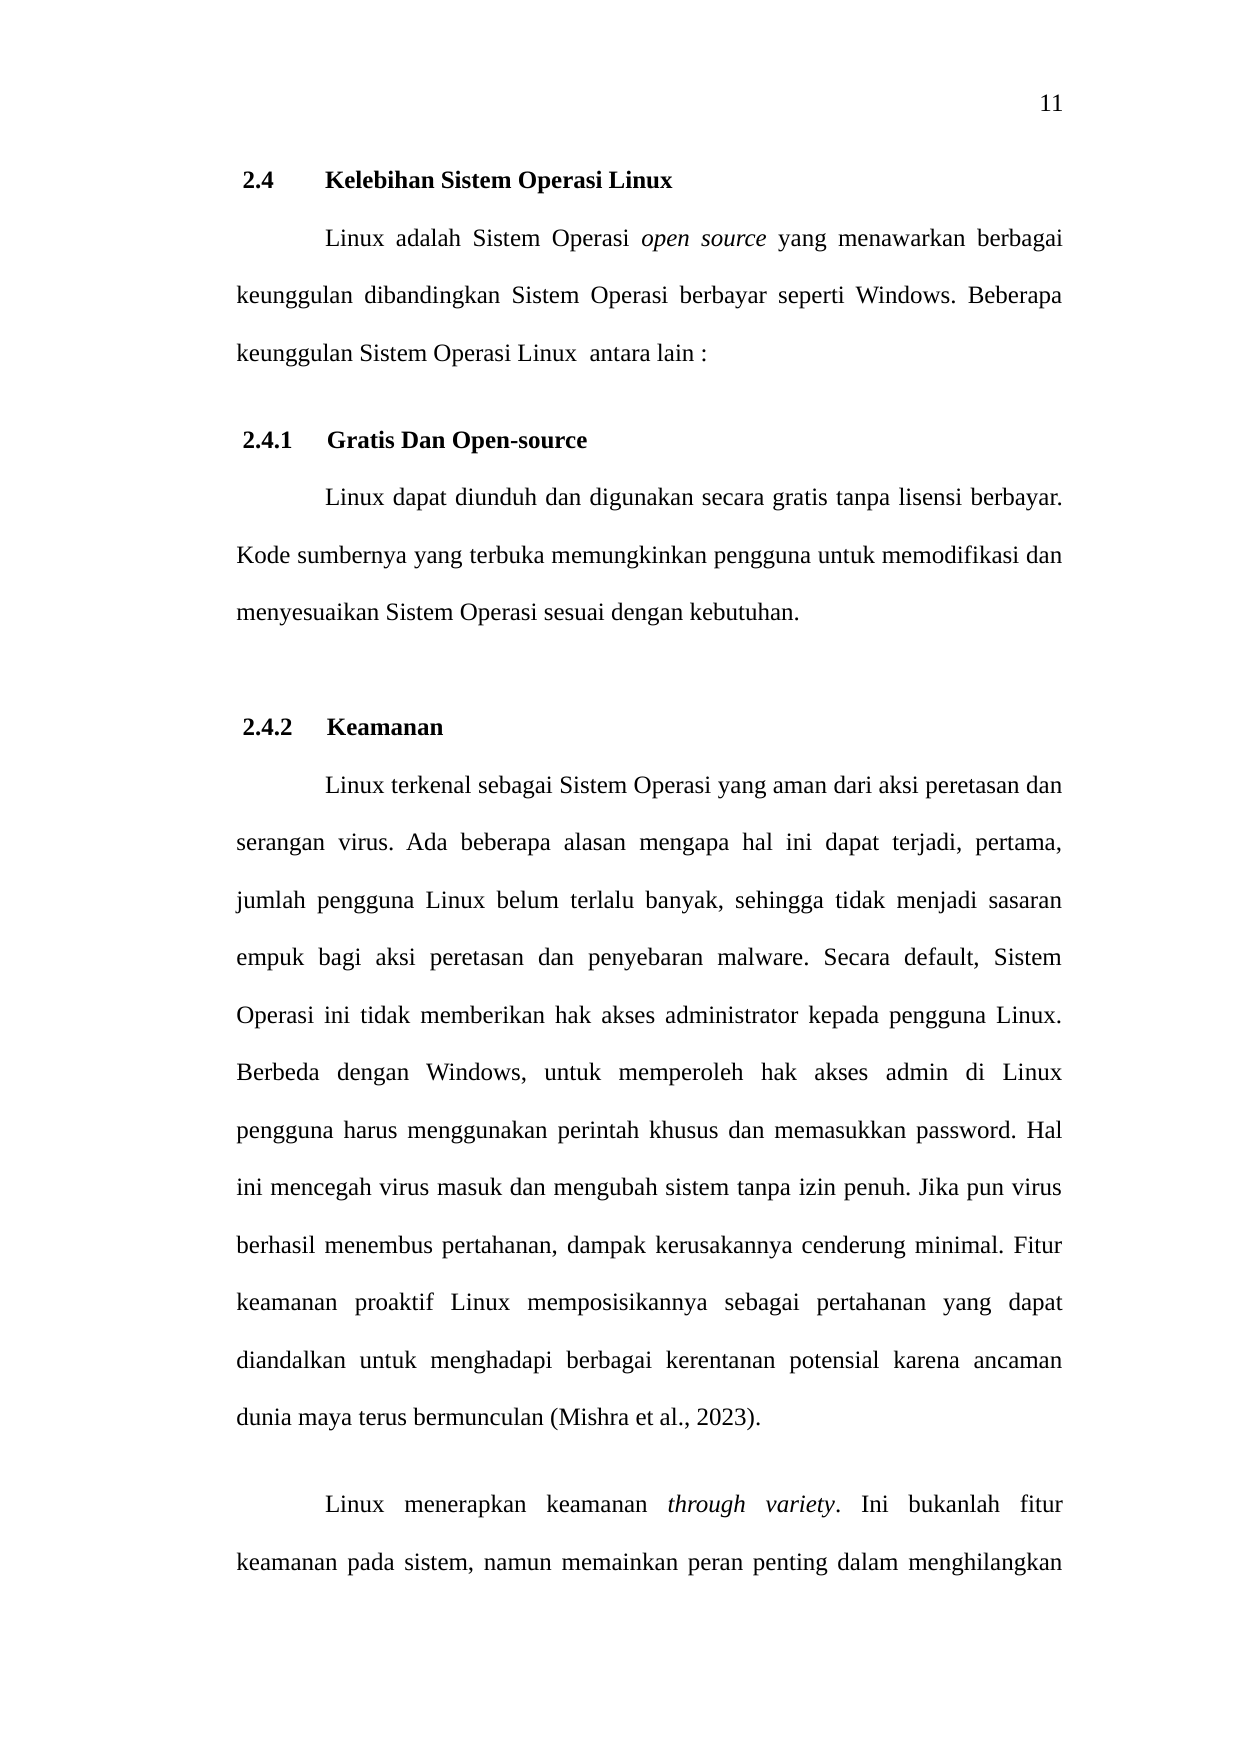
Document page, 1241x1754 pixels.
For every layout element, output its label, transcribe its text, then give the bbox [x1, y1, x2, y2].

subtitle Kelebihan Sistem Operasi Linux [236, 165, 1063, 194]
text Linux adalah Sistem Operasi open source yang menawarkan berbagai keunggulan dibandingkan Sistem Operasi berbayar seperti Windows. Beberapa keunggulan Sistem Operasi Linux antara lain : [236, 223, 1063, 367]
text Linux dapat diunduh dan digunakan secara gratis tanpa lisensi berbayar. Kode sumbernya yang terbuka memungkinkan pengguna untuk memodifikasi dan menyesuaikan Sistem Operasi sesuai dengan kebutuhan. [236, 482, 1063, 626]
subtitle Gratis dan Open-source [236, 425, 1063, 453]
subtitle Keamanan [236, 712, 1063, 741]
text Linux menerapkan keamanan through variety. Ini bukanlah fitur keamanan pada sistem, namun memainkan peran penting dalam menghilangkan [236, 1489, 1063, 1576]
text Linux terkenal sebagai Sistem Operasi yang aman dari aksi peretasan dan serangan virus. Ada beberapa alasan mengapa hal ini dapat terjadi, pertama, jumlah pengguna Linux belum terlalu banyak, sehingga tidak menjadi sasaran empuk bagi aksi peretasan dan penyebaran malware. Secara default, Sistem Operasi ini tidak memberikan hak akses administrator kepada pengguna Linux. Berbeda dengan Windows, untuk memperoleh hak akses admin di Linux pengguna harus menggunakan perintah khusus dan memasukkan password. Hal ini mencegah virus masuk dan mengubah sistem tanpa izin penuh. Jika pun virus berhasil menembus pertahanan, dampak kerusakannya cenderung minimal. Fitur keamanan proaktif Linux memposisikannya sebagai pertahanan yang dapat diandalkan untuk menghadapi berbagai kerentanan potensial karena ancaman dunia maya terus bermunculan (Mishra et al., 2023)⁠. [236, 770, 1063, 1431]
